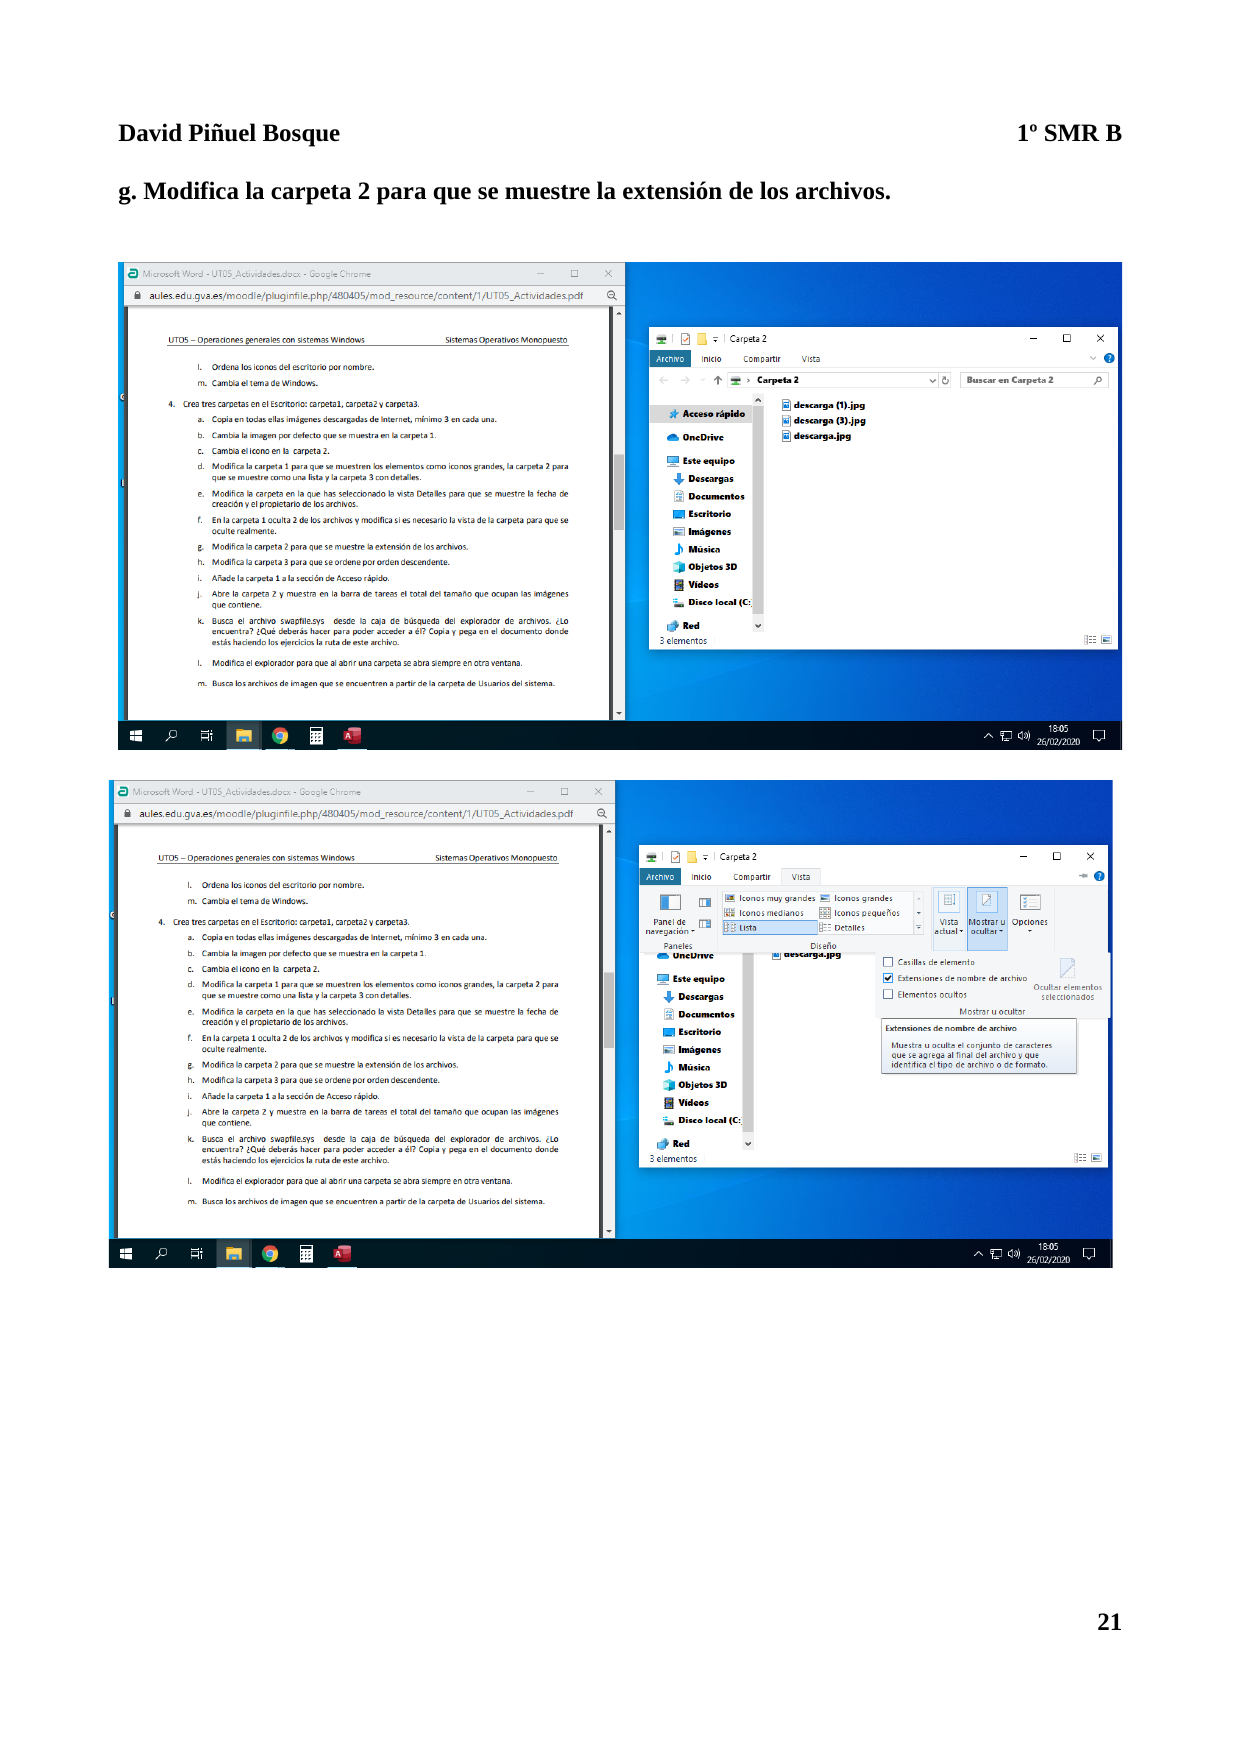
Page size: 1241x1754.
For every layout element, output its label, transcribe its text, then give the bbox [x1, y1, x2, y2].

picture [108, 780, 1113, 1268]
text g. Modifica la carpeta 2 para que se muestre la extensión de los archivos. [118, 176, 1122, 205]
picture [118, 262, 1123, 750]
